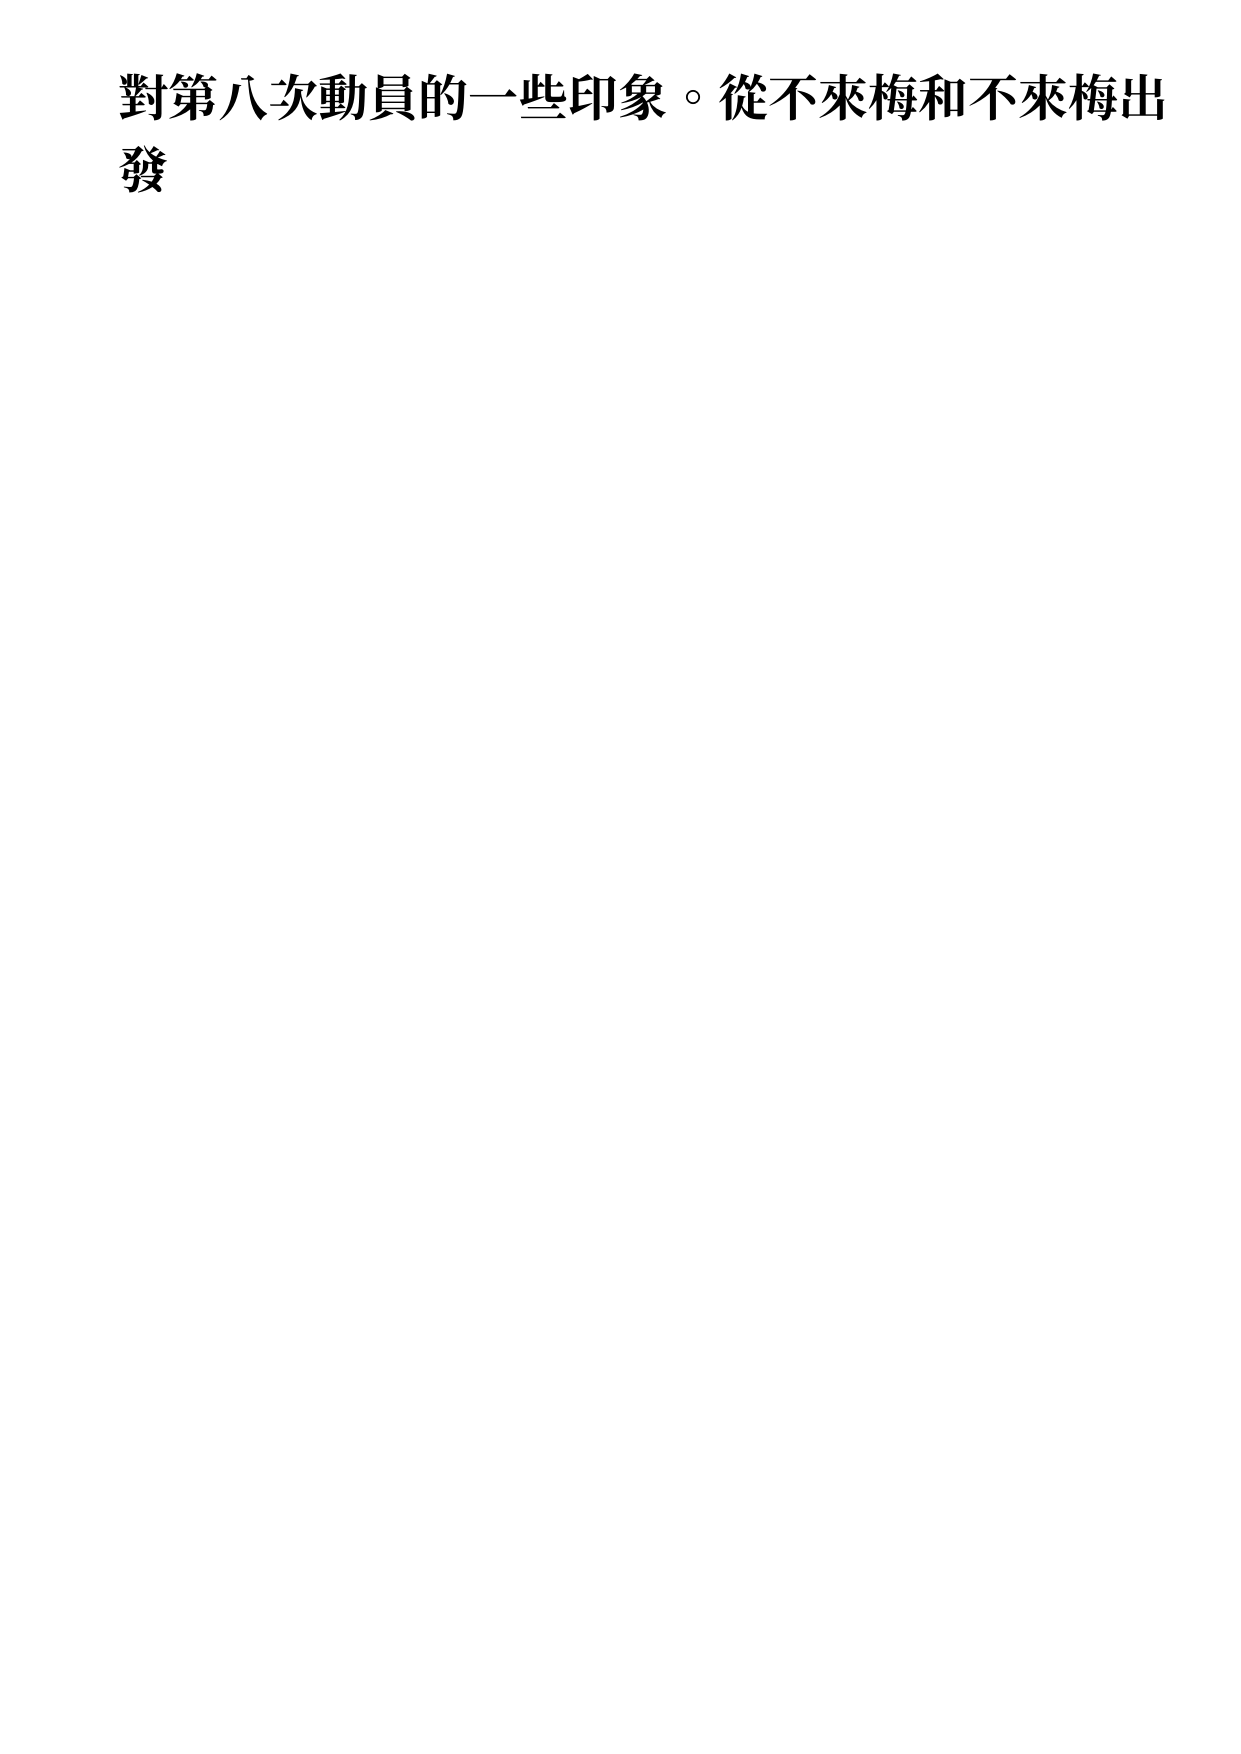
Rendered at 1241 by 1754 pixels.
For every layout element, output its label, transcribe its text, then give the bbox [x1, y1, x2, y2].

subtitle 對第八次動員的一些印象。從不來梅和不來梅出發 [118, 59, 1181, 203]
